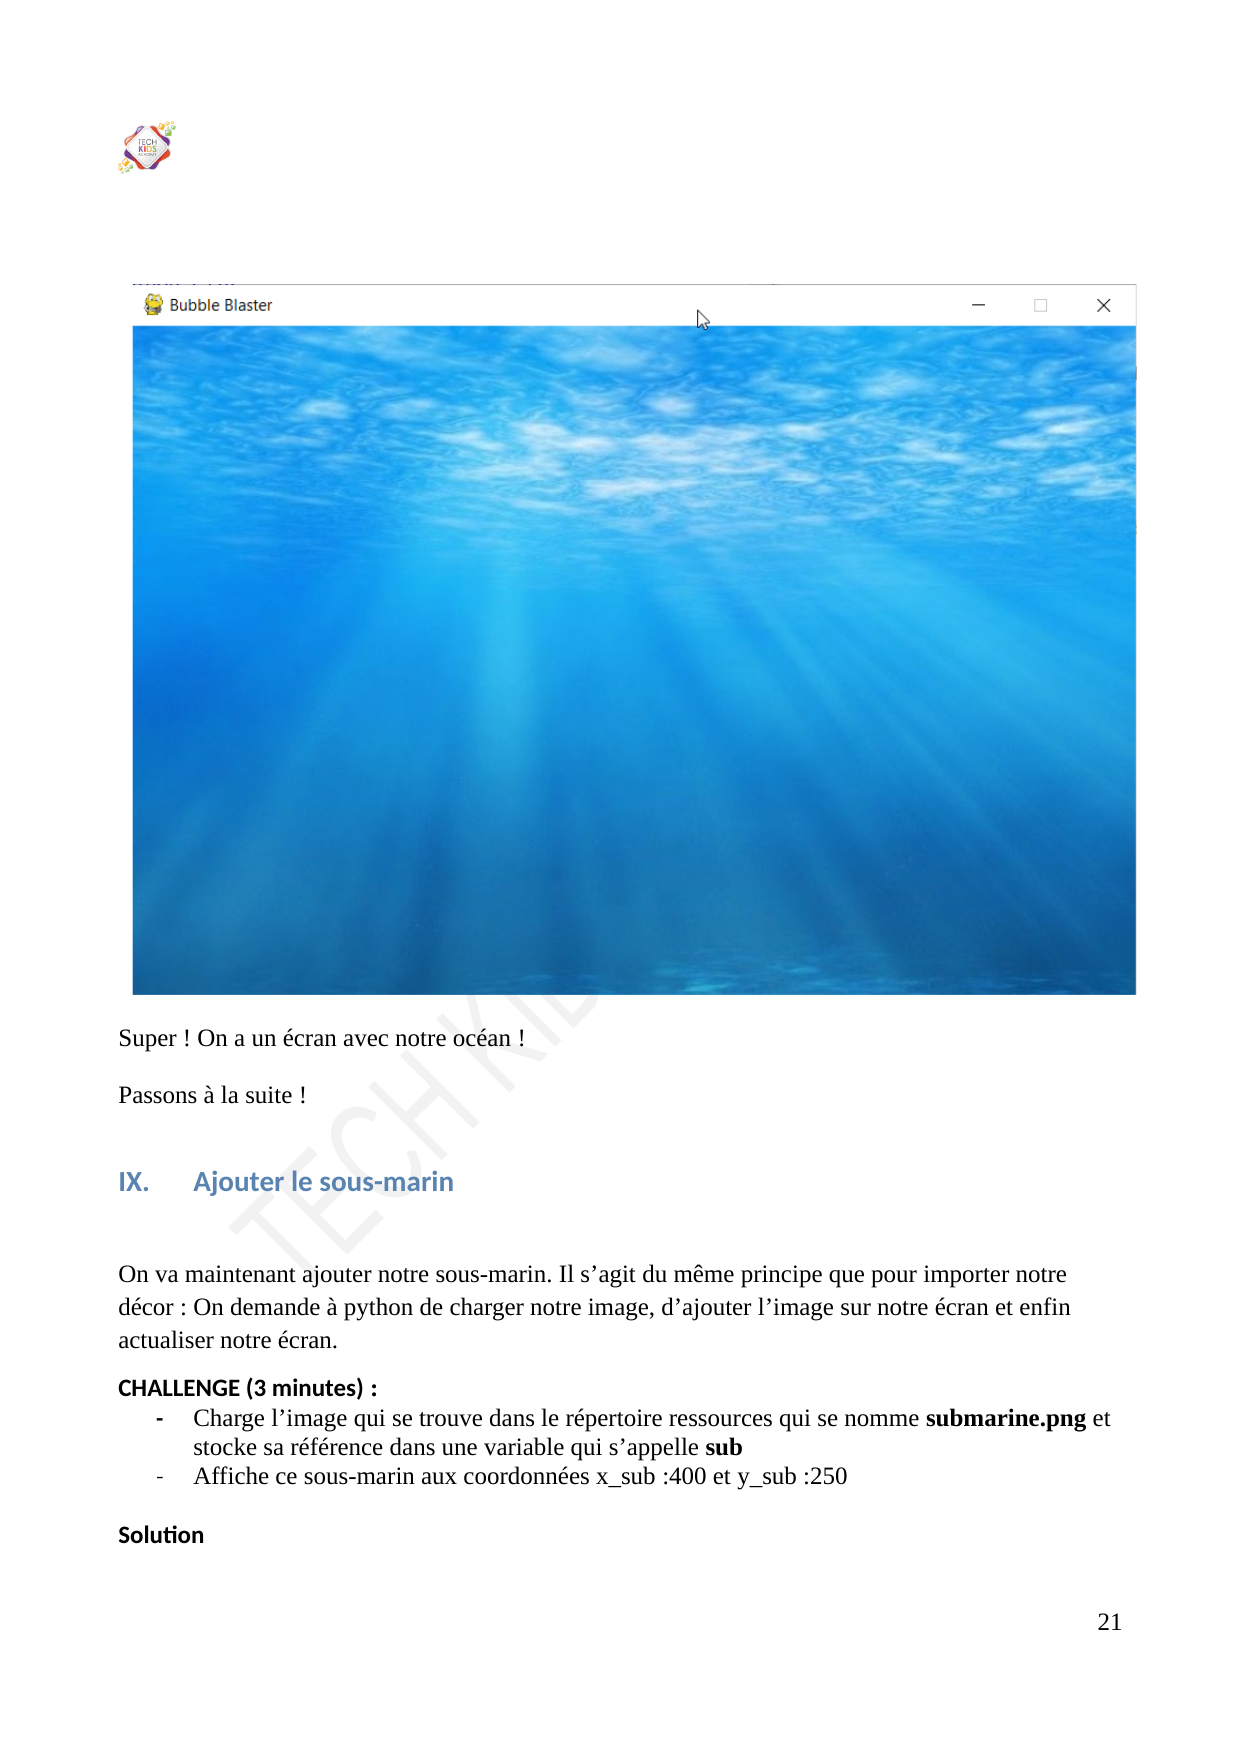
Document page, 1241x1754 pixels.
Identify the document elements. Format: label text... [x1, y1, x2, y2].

text Passons à la suite ! [118, 1080, 389, 1109]
subtitle Ajouter le sous-marin [338, 1182, 389, 1198]
text [438, 1080, 1122, 1109]
subtitle Ajouter le sous-marin [356, 1163, 411, 1184]
text On va maintenant ajouter notre sous-marin. Il s’agit du même principe que pour importer notre décor : On demande à python de charger notre image, d’ajouter l’image sur notre écran et enfin actualiser notre écran. [118, 1259, 1122, 1353]
text Solution [118, 1519, 1122, 1550]
subtitle Ajouter le sous-marin [118, 1163, 291, 1198]
subtitle Ajouter le sous-marin [401, 1163, 1122, 1198]
list Charge l’image qui se trouve dans le répertoire ressources qui se nomme submarine.png et stocke sa référence dans une variable qui s’appelle sub [156, 1403, 1122, 1461]
text Super ! On a un écran avec notre océan ! [118, 1023, 467, 1052]
text Super ! On a un écran avec notre océan ! [482, 1023, 1122, 1052]
picture [132, 284, 1137, 995]
text [375, 1080, 430, 1109]
text CHALLENGE (3 minutes) : [118, 1372, 1122, 1403]
subtitle Ajouter le sous-marin [296, 1163, 356, 1198]
list Affiche ce sous-marin aux coordonnées x_sub :400 et y_sub :250 [156, 1461, 1122, 1491]
picture [118, 118, 176, 176]
